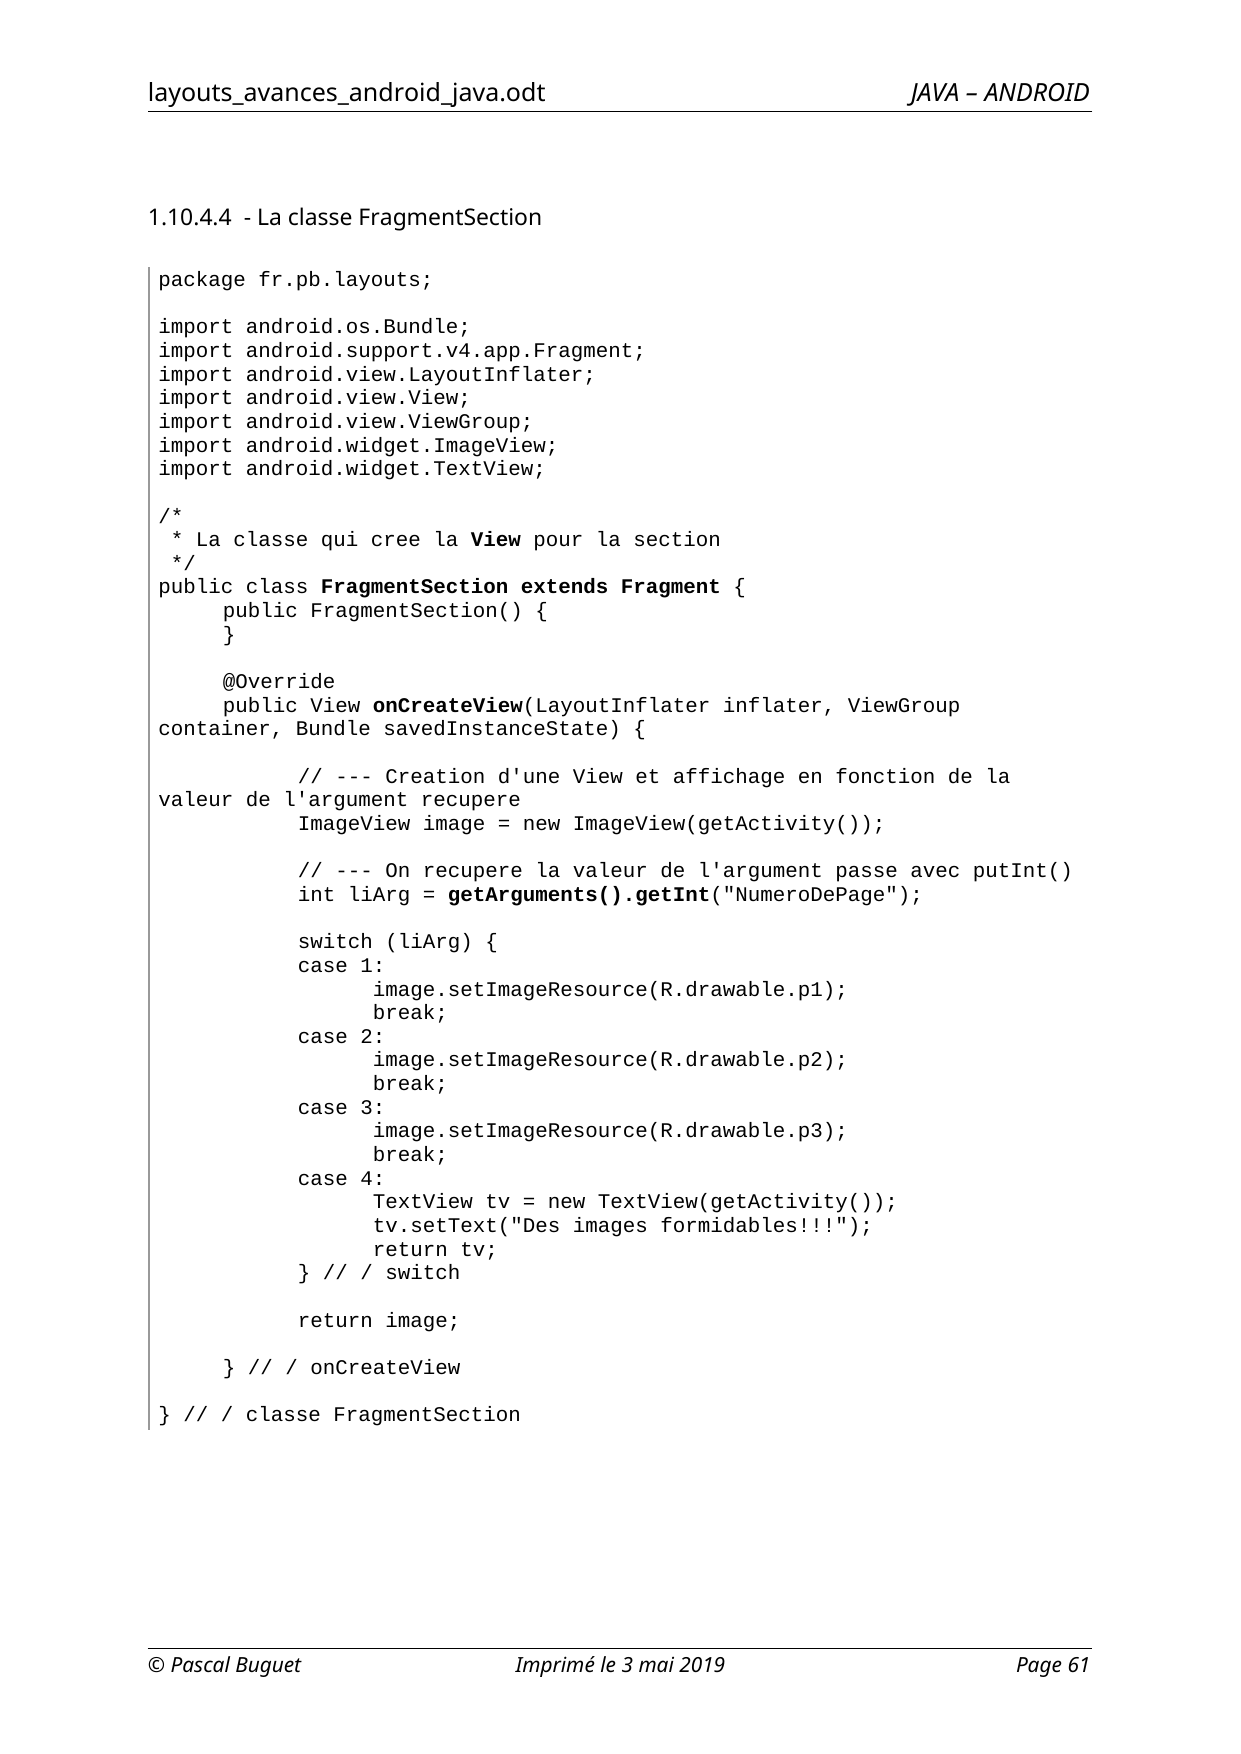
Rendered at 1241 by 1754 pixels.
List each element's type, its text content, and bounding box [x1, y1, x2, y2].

text } // / switch [150, 1262, 1092, 1286]
text * La classe qui cree la View pour la section [150, 529, 1092, 553]
text } // / onCreateView [150, 1357, 1092, 1381]
text case 1: [150, 955, 1092, 978]
text case 4: [150, 1168, 1092, 1191]
text } // / classe FragmentSection [150, 1404, 1092, 1430]
text /* [150, 506, 1092, 529]
text import android.view.View; [150, 387, 1092, 411]
text public View onCreateView(LayoutInflater inflater, ViewGroup container, Bundle savedInstanceState) { [150, 695, 1092, 742]
text import android.widget.ImageView; [150, 435, 1092, 458]
text public FragmentSection() { [150, 600, 1092, 624]
text return image; [150, 1309, 1092, 1333]
text switch (liArg) { [150, 931, 1092, 955]
text image.setImageResource(R.drawable.p3); [150, 1120, 1092, 1144]
text image.setImageResource(R.drawable.p1); [150, 978, 1092, 1002]
text case 2: [150, 1026, 1092, 1049]
text // --- Creation d'une View et affichage en fonction de la valeur de l'argument recupere [150, 766, 1092, 813]
text } [150, 624, 1092, 647]
text import android.view.ViewGroup; [150, 411, 1092, 435]
subtitle - La classe FragmentSection [148, 201, 1092, 232]
text return tv; [150, 1239, 1092, 1262]
text import android.widget.TextView; [150, 458, 1092, 482]
text case 3: [150, 1097, 1092, 1120]
text import android.view.LayoutInflater; [150, 364, 1092, 387]
text import android.os.Bundle; [150, 316, 1092, 340]
text break; [150, 1002, 1092, 1026]
text public class FragmentSection extends Fragment { [150, 577, 1092, 600]
text */ [150, 553, 1092, 577]
text tv.setText("Des images formidables!!!"); [150, 1215, 1092, 1239]
text package fr.pb.layouts; [150, 267, 1092, 293]
text break; [150, 1144, 1092, 1168]
text @Override [150, 671, 1092, 695]
text import android.support.v4.app.Fragment; [150, 340, 1092, 364]
text ImageView image = new ImageView(getActivity()); [150, 813, 1092, 837]
text break; [150, 1073, 1092, 1097]
text TextView tv = new TextView(getActivity()); [150, 1191, 1092, 1215]
text // --- On recupere la valeur de l'argument passe avec putInt() [150, 860, 1092, 884]
text image.setImageResource(R.drawable.p2); [150, 1049, 1092, 1073]
text int liArg = getArguments().getInt("NumeroDePage"); [150, 884, 1092, 908]
